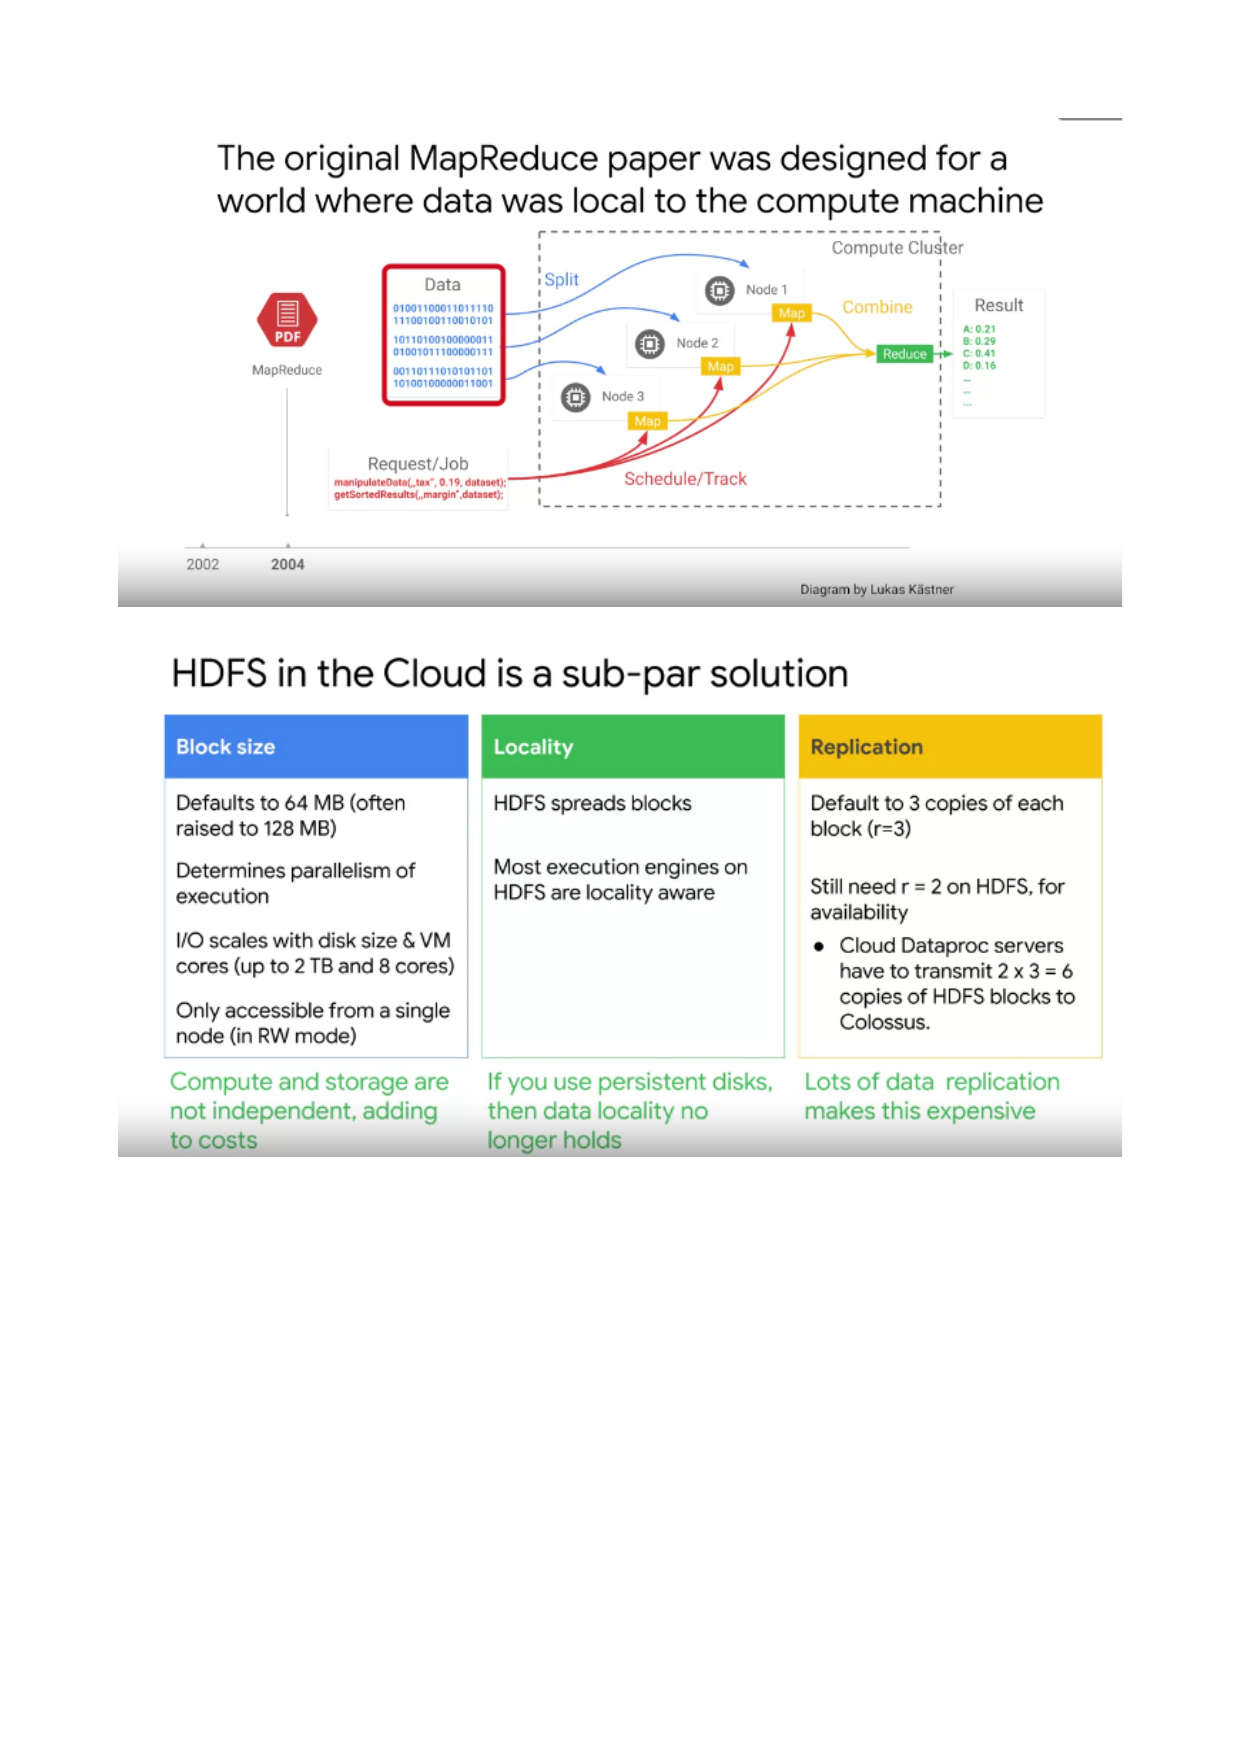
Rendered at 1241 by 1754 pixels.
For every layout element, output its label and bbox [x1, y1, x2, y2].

picture [118, 635, 1123, 1157]
picture [118, 118, 1123, 607]
